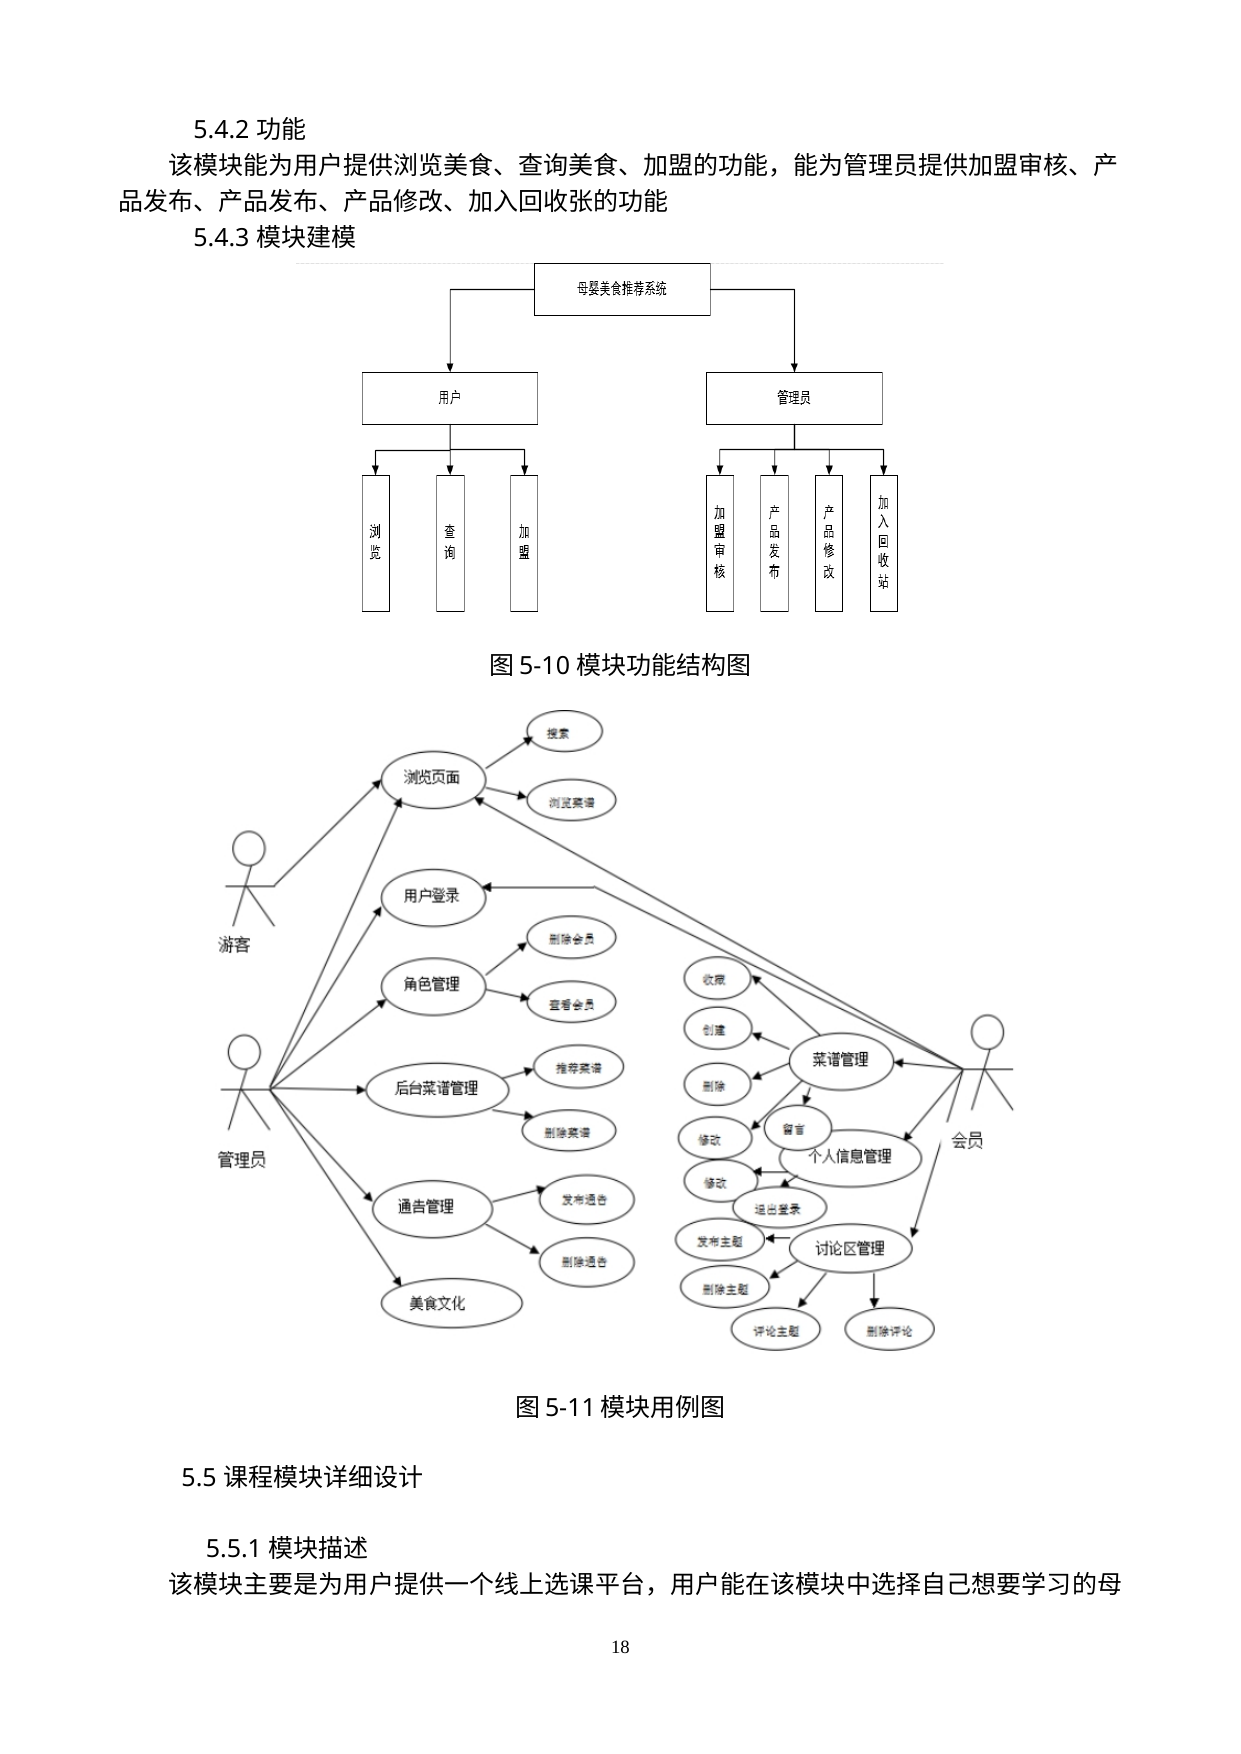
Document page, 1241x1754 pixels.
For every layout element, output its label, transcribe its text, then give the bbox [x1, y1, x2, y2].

text 5.4.3 模块建模 [118, 218, 1122, 254]
text 该模块主要是为用户提供一个线上选课平台，用户能在该模块中选择自己想要学习的母 [118, 1564, 1122, 1601]
text 5.5 课程模块详细设计 [118, 1458, 1122, 1494]
text 该模块能为用户提供浏览美食、查询美食、加盟的功能，能为管理员提供加盟审核、产品发布、产品发布、产品修改、加入回收张的功能 [118, 145, 1122, 218]
text 5.4.2 功能 [118, 109, 1122, 145]
text 图5-10 模块功能结构图 [118, 645, 1122, 681]
text 5.5.1 模块描述 [118, 1528, 1122, 1564]
text 图5-11模块用例图 [118, 1387, 1122, 1424]
